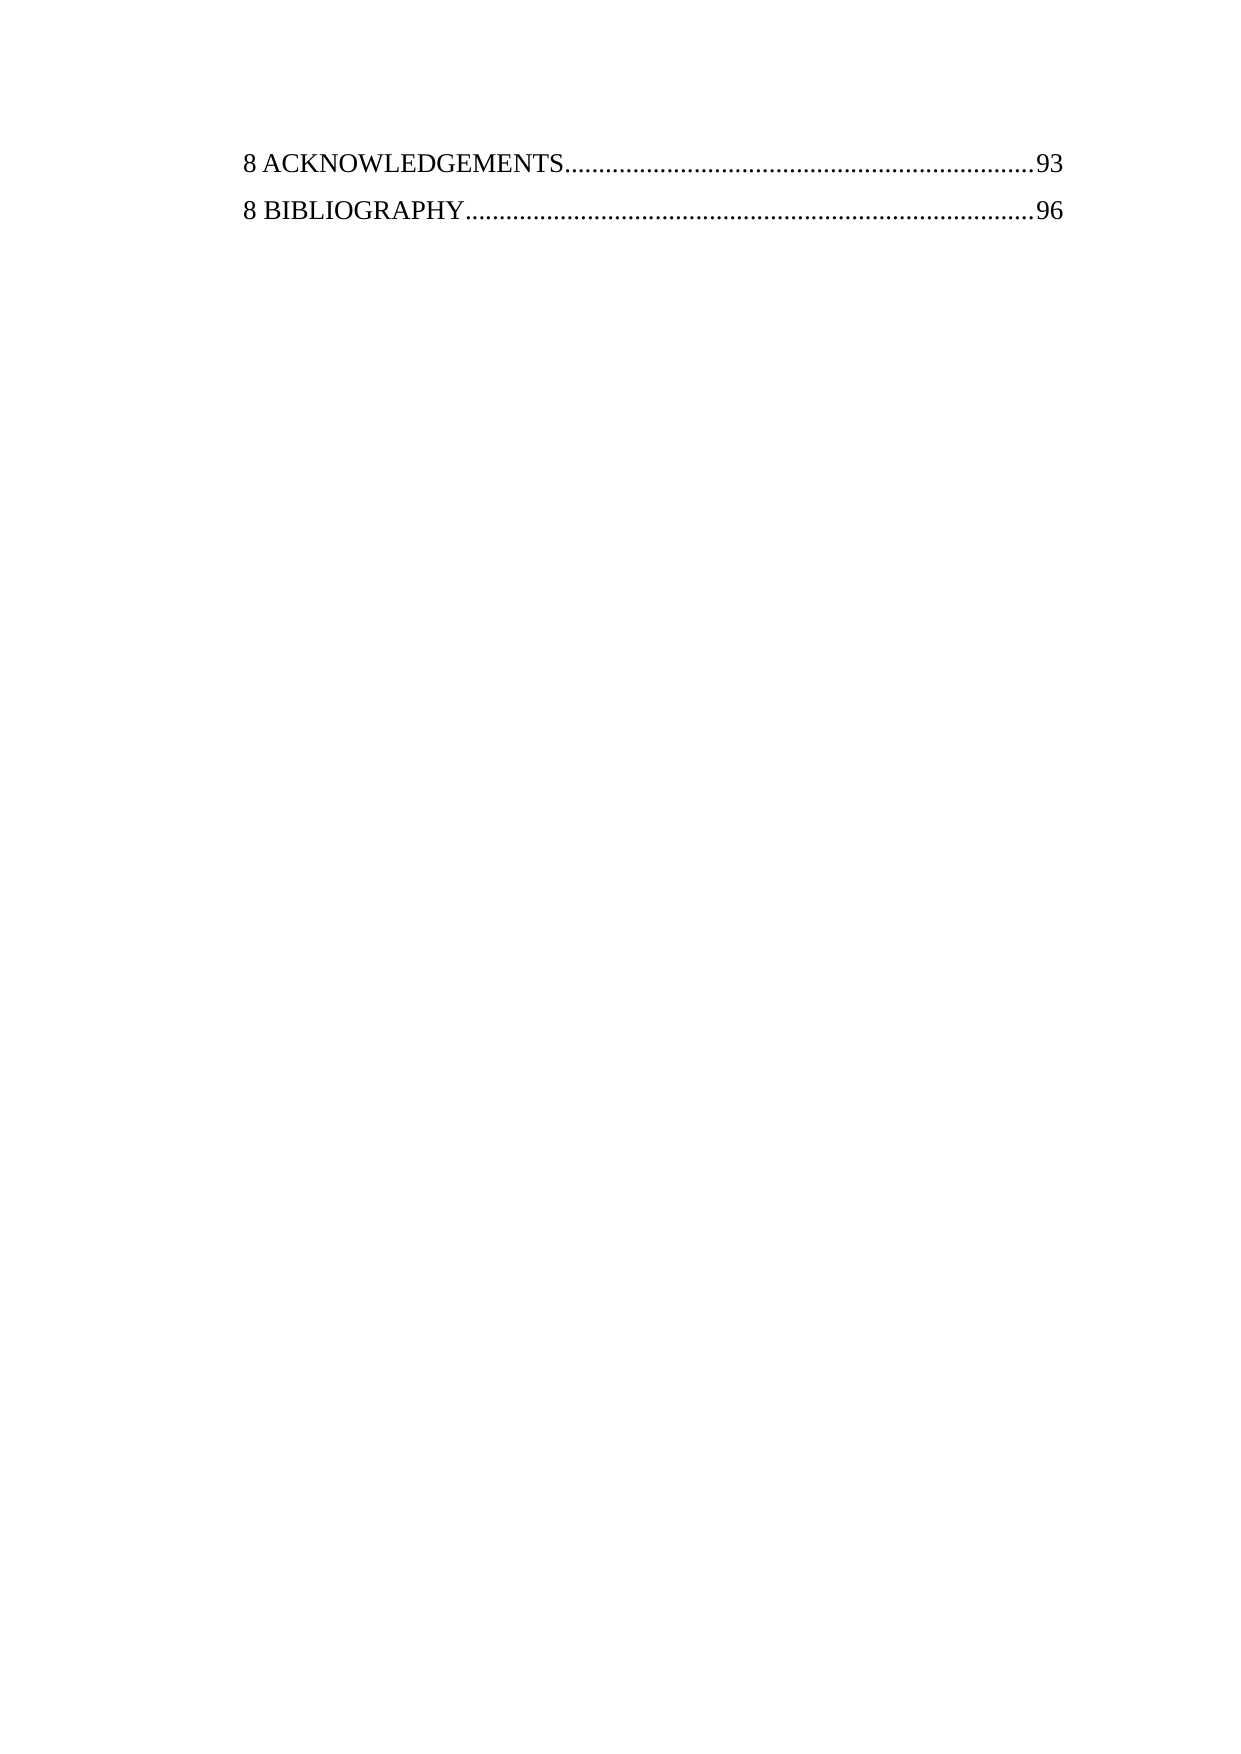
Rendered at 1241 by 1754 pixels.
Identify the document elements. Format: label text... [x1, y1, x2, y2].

text 8 ACKNOWLEDGEMENTS 93 [236, 148, 1063, 179]
text 8 BIBLIOGRAPHY 96 [236, 194, 1063, 225]
